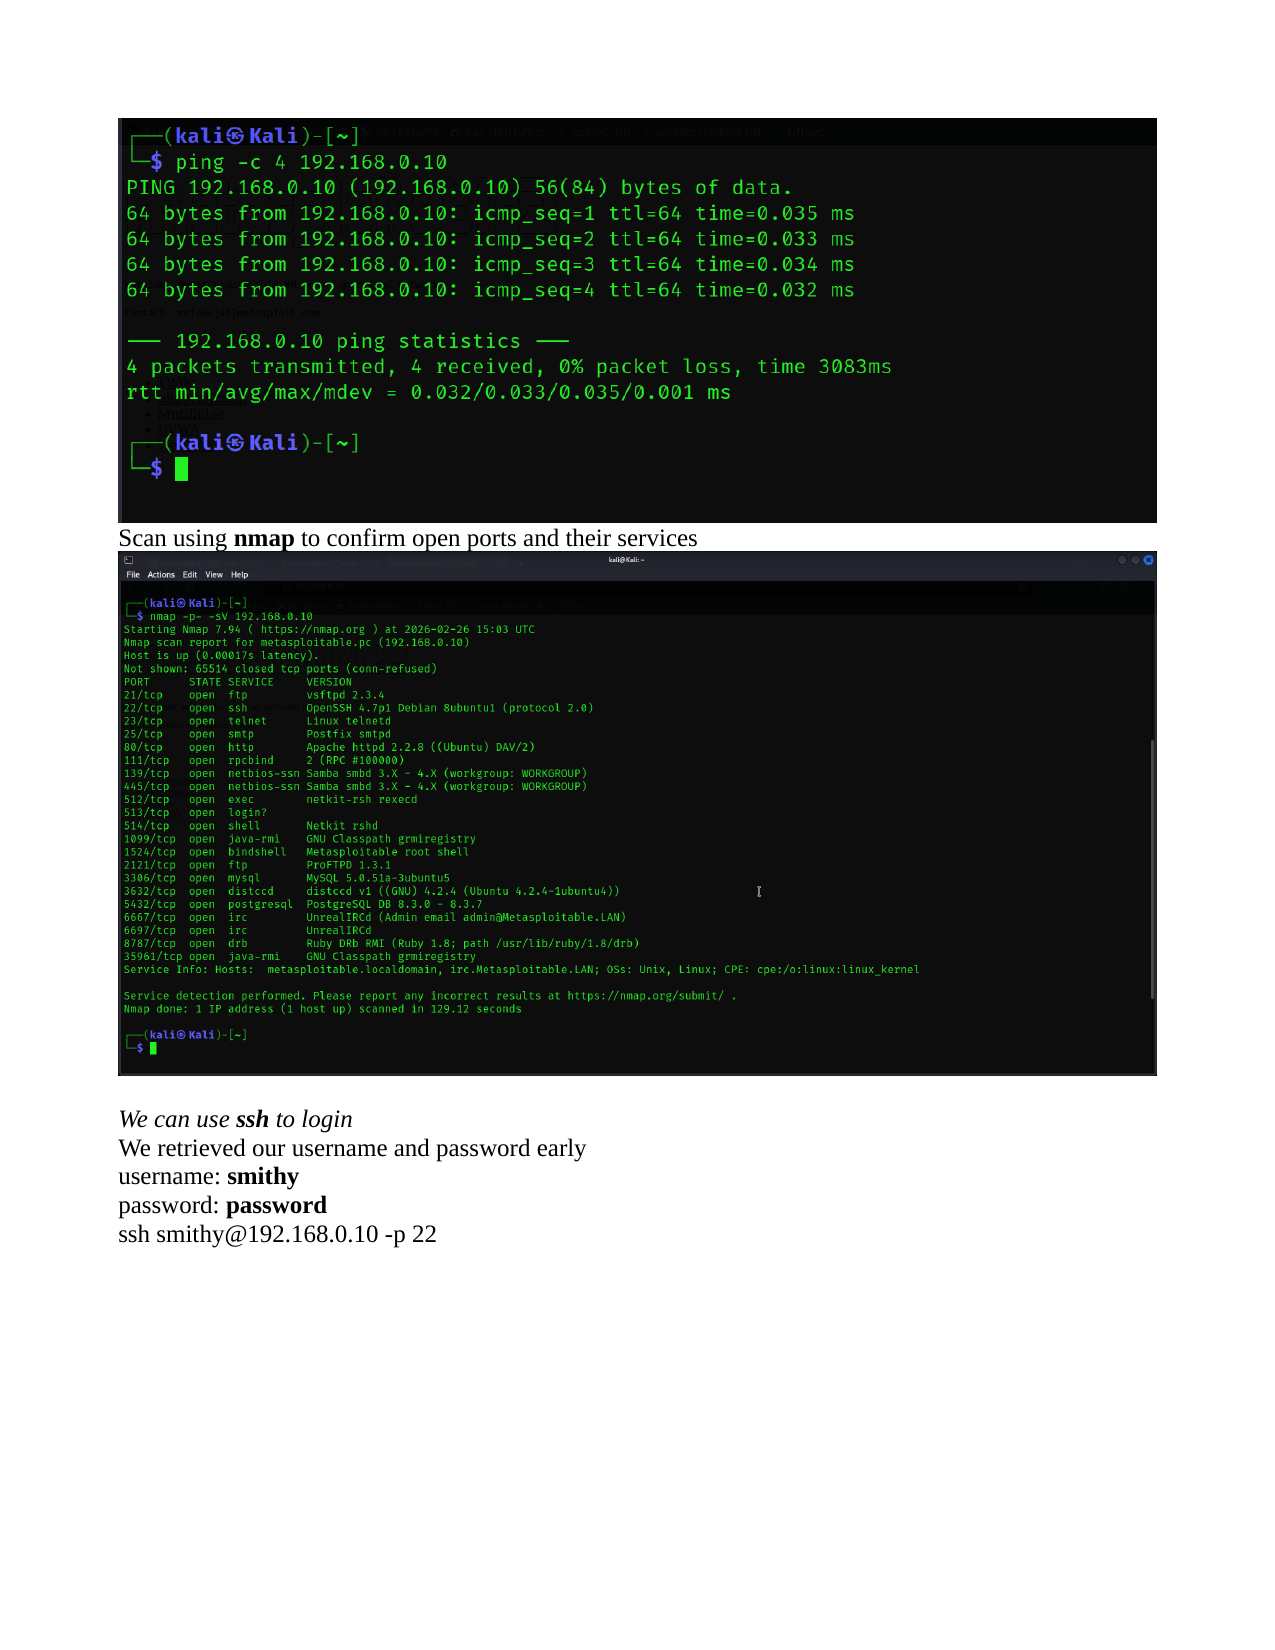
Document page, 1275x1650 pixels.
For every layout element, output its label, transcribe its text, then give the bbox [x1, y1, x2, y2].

text password: password [118, 1190, 1157, 1219]
text We can use ssh to login [118, 1104, 1157, 1133]
picture [118, 551, 1157, 1076]
text username: smithy [118, 1161, 1157, 1190]
text ssh smithy@192.168.0.10 -p 22 [118, 1219, 1157, 1248]
text Scan using nmap to confirm open ports and their services [118, 523, 1157, 551]
text We retrieved our username and password early [118, 1133, 1157, 1161]
picture [118, 118, 1157, 523]
